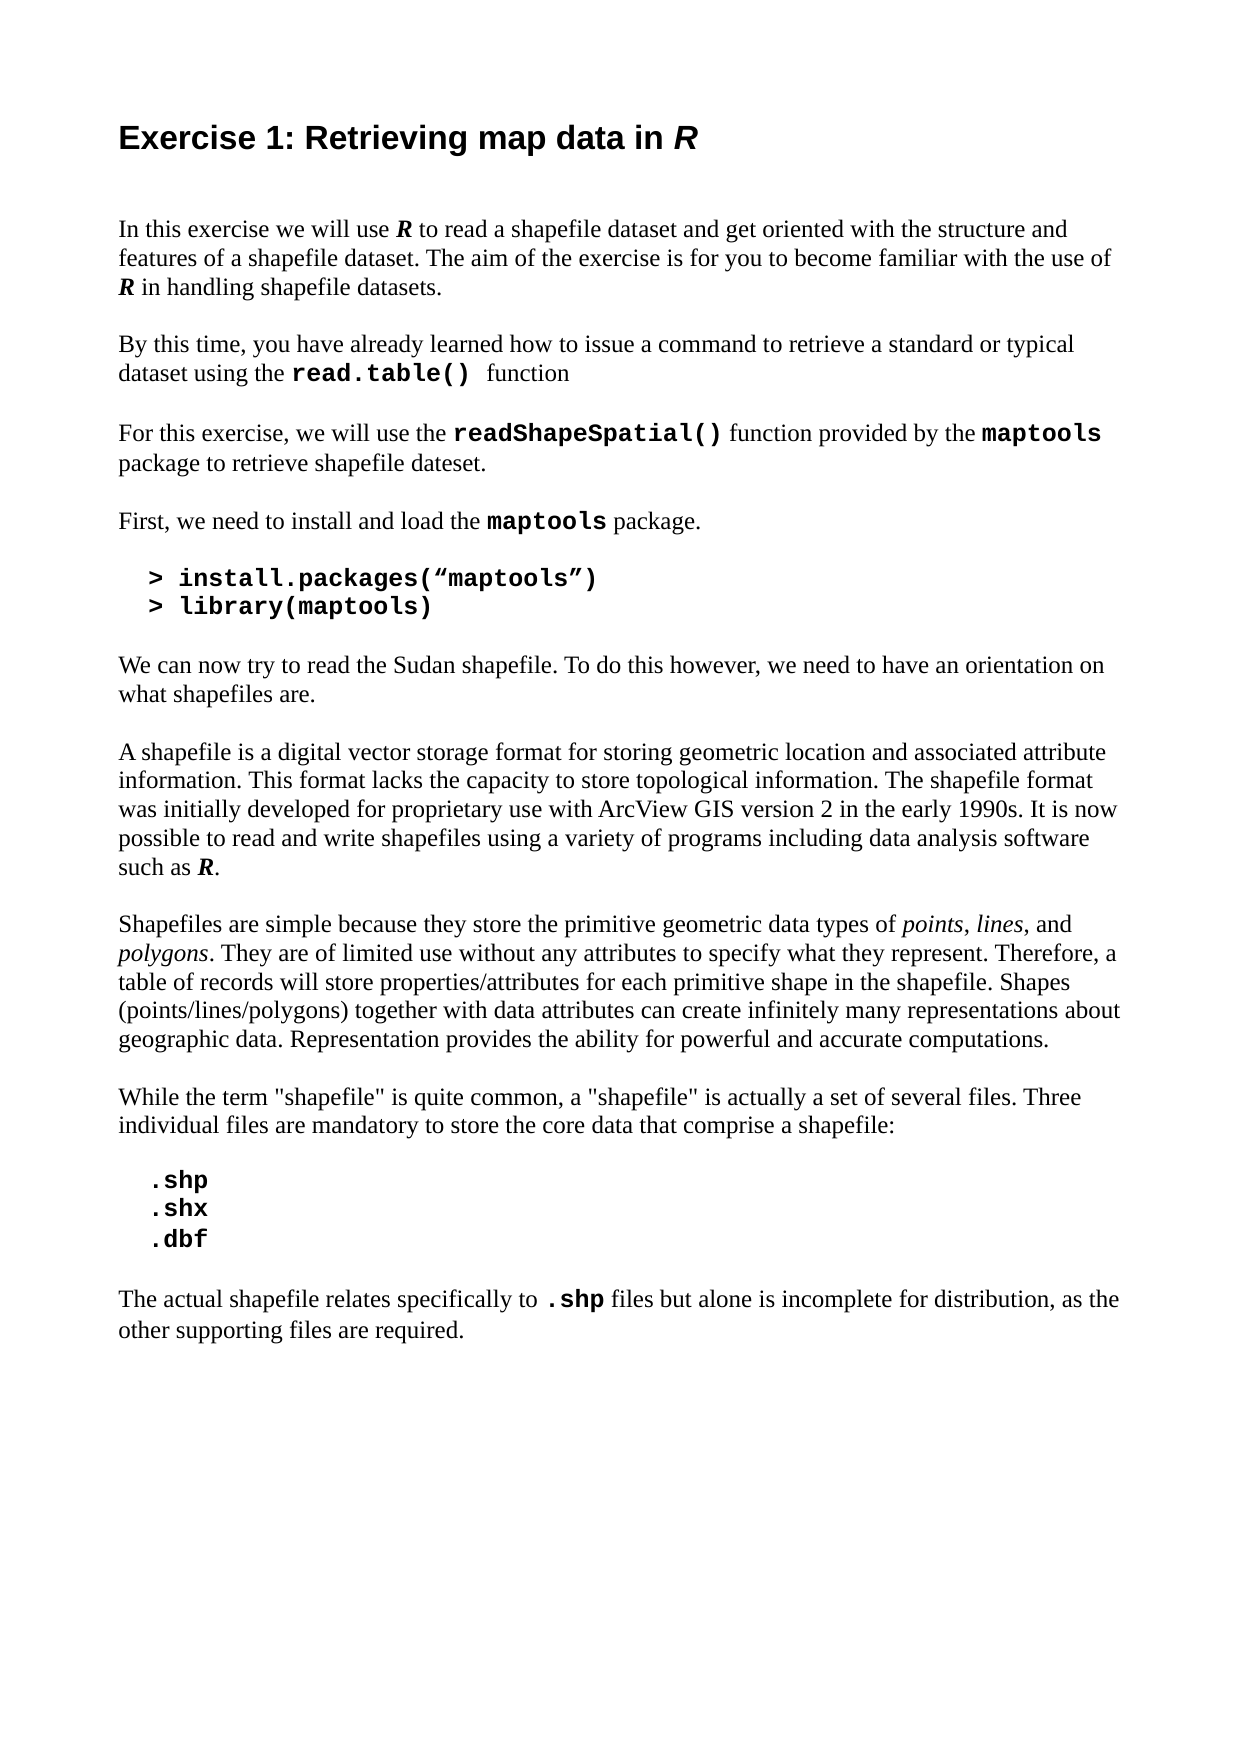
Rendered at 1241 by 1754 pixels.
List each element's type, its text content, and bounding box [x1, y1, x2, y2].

text First, we need to install and load the maptools package. [118, 506, 1122, 537]
text A shapefile is a digital vector storage format for storing geometric location and associated attribute information. This format lacks the capacity to store topological information. The shapefile format was initially developed for proprietary use with ArcView GIS version 2 in the early 1990s. It is now possible to read and write shapefiles using a variety of programs including data analysis software such as R. [118, 737, 1122, 881]
text By this time, you have already learned how to issue a command to retrieve a standard or typical dataset using the read.table() function [118, 329, 1122, 389]
text > library(maptools) [118, 594, 1122, 622]
text Shapefiles are simple because they store the primitive geometric data types of points, lines, and polygons. They are of limited use without any attributes to specify what they represent. Therefore, a table of records will store properties/attributes for each primitive shape in the shapefile. Shapes (points/lines/polygons) together with data attributes can create infinitely many representations about geographic data. Representation provides the ability for powerful and accurate computations. [118, 909, 1122, 1053]
text The actual shapefile relates specifically to .shp files but alone is incomplete for distribution, as the other supporting files are required. [118, 1284, 1122, 1343]
text For this exercise, we will use the readShapeSpatial() function provided by the maptools package to retrieve shapefile dateset. [118, 418, 1122, 477]
text .shx [118, 1196, 1122, 1224]
text > install.packages(“maptools”) [118, 566, 1122, 594]
text While the term "shapefile" is quite common, a "shapefile" is actually a set of several files. Three individual files are mandatory to store the core data that comprise a shapefile: [118, 1082, 1122, 1139]
subtitle Exercise 1: Retrieving map data in R [118, 118, 1122, 157]
text In this exercise we will use R to read a shapefile dataset and get oriented with the structure and features of a shapefile dataset. The aim of the exercise is for you to become familiar with the use of R in handling shapefile datasets. [118, 214, 1122, 301]
text .dbf [118, 1224, 1122, 1255]
text We can now try to read the Sudan shapefile. To do this however, we need to have an orientation on what shapefiles are. [118, 651, 1122, 708]
text .shp [118, 1168, 1122, 1196]
